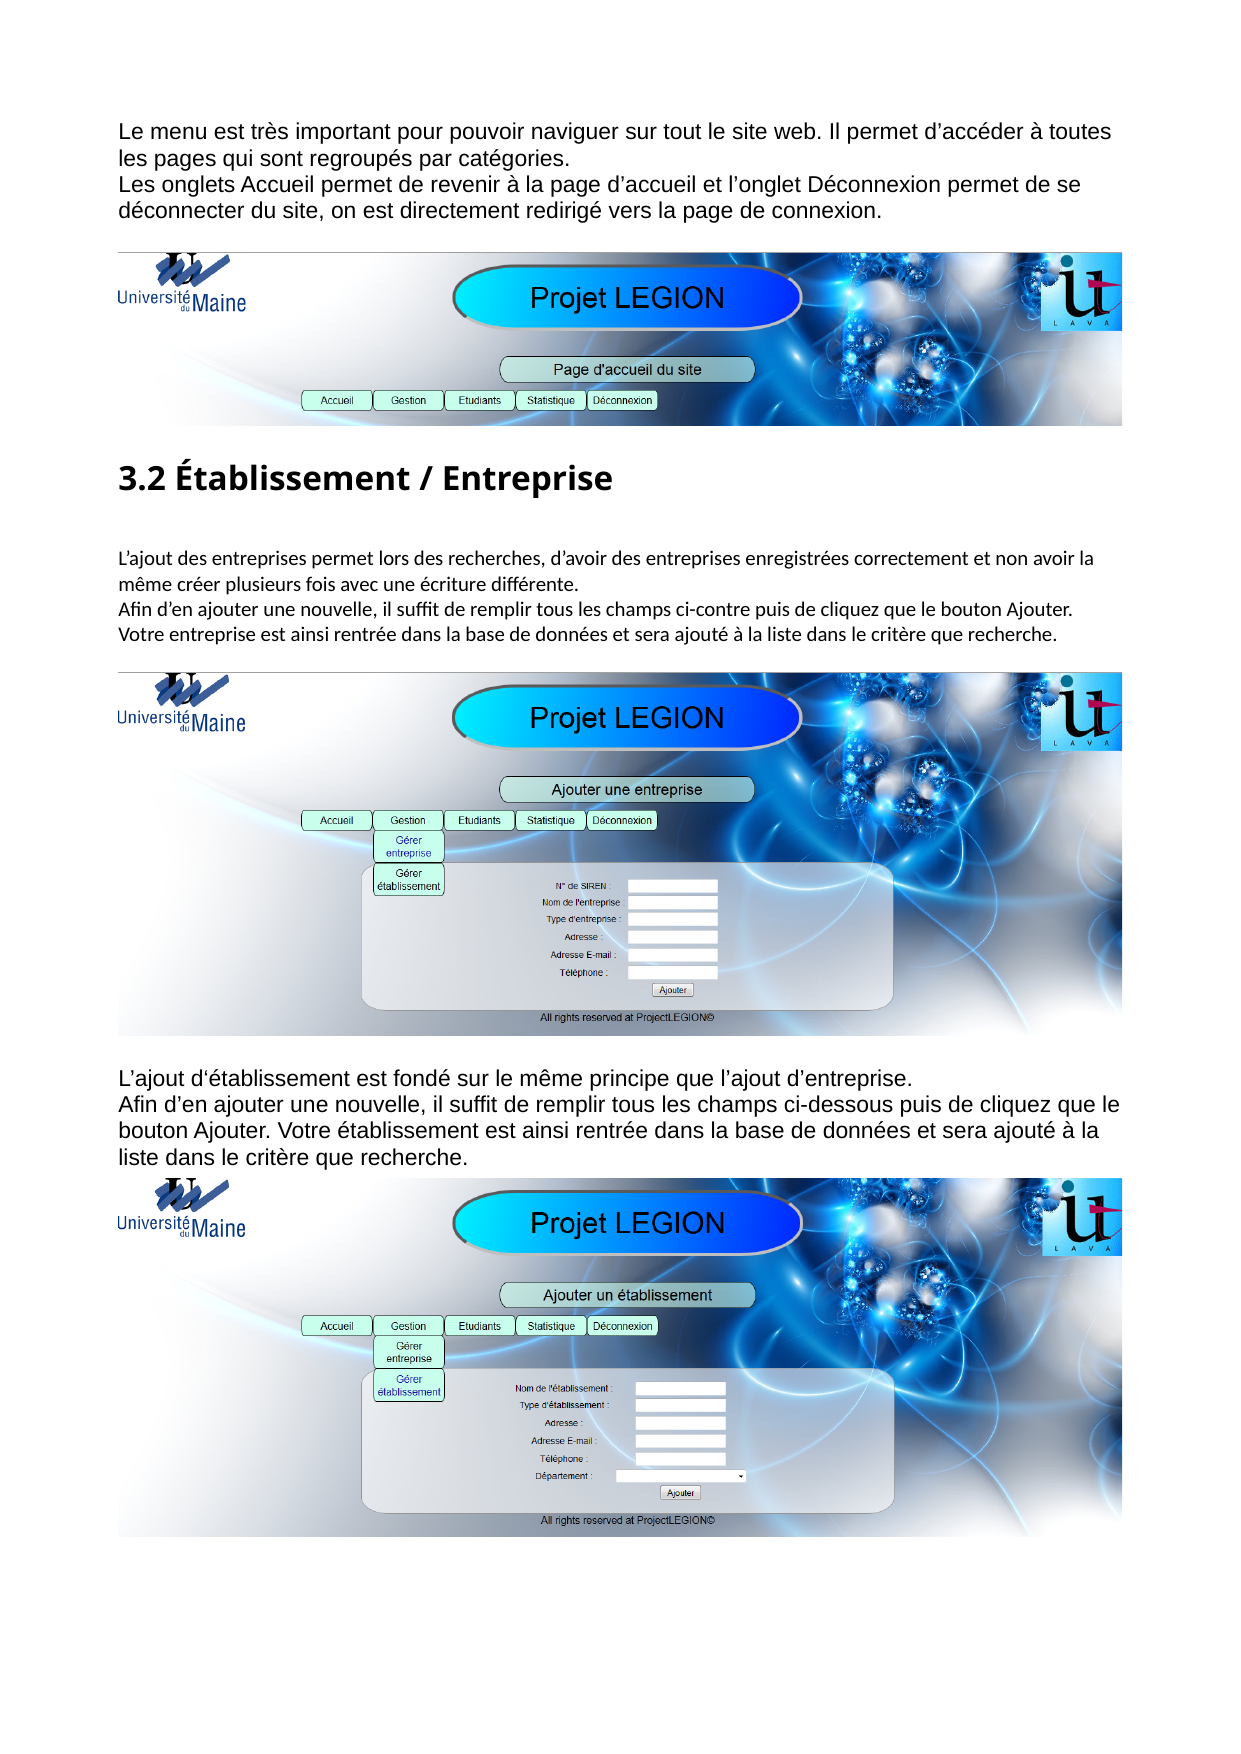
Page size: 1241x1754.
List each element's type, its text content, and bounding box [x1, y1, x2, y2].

picture [118, 1178, 1123, 1537]
text Les onglets Accueil permet de revenir à la page d’accueil et l’onglet Déconnexion permet de se déconnecter du site, on est directement redirigé vers la page de connexion. [118, 171, 1122, 223]
text L’ajout des entreprises permet lors des recherches, d’avoir des entreprises enregistrées correctement et non avoir la même créer plusieurs fois avec une écriture différente. [118, 545, 1122, 596]
text Afin d’en ajouter une nouvelle, il suffit de remplir tous les champs ci-contre puis de cliquez que le bouton Ajouter. Votre entreprise est ainsi rentrée dans la base de données et sera ajouté à la liste dans le critère que recherche. [118, 596, 1122, 672]
text 3.2 Établissement / Entreprise [118, 454, 1122, 545]
text Afin d’en ajouter une nouvelle, il suffit de remplir tous les champs ci-dessous puis de cliquez que le bouton Ajouter. Votre établissement est ainsi rentrée dans la base de données et sera ajouté à la liste dans le critère que recherche. [118, 1091, 1122, 1170]
text L’ajout d‘établissement est fondé sur le même principe que l’ajout d’entreprise. [118, 1064, 1122, 1091]
picture [118, 252, 1123, 426]
text Le menu est très important pour pouvoir naviguer sur tout le site web. Il permet d’accéder à toutes les pages qui sont regroupés par catégories. [118, 118, 1122, 171]
picture [118, 672, 1123, 1036]
